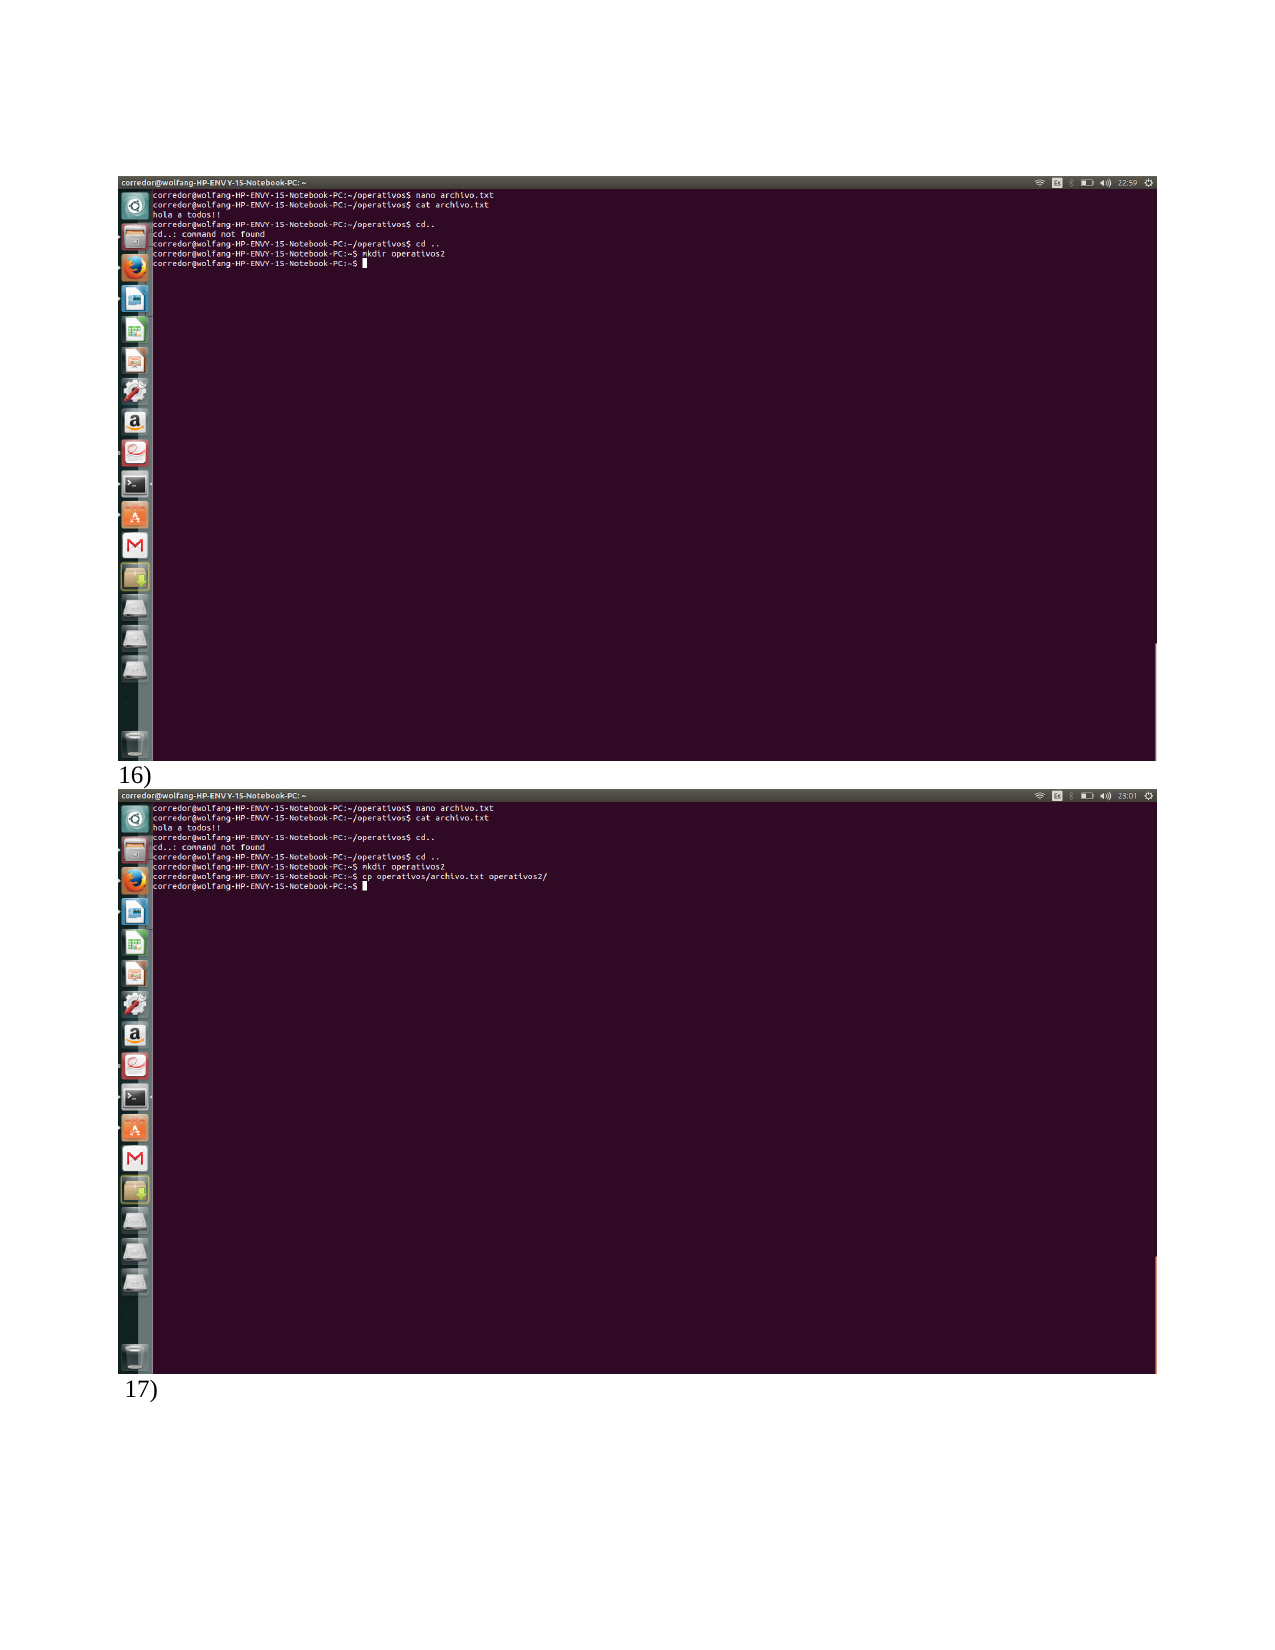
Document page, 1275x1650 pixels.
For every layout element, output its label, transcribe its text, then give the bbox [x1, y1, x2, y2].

text 16) [118, 761, 1157, 789]
text 17) [118, 1374, 1157, 1402]
picture [118, 789, 1157, 1374]
picture [118, 176, 1157, 761]
